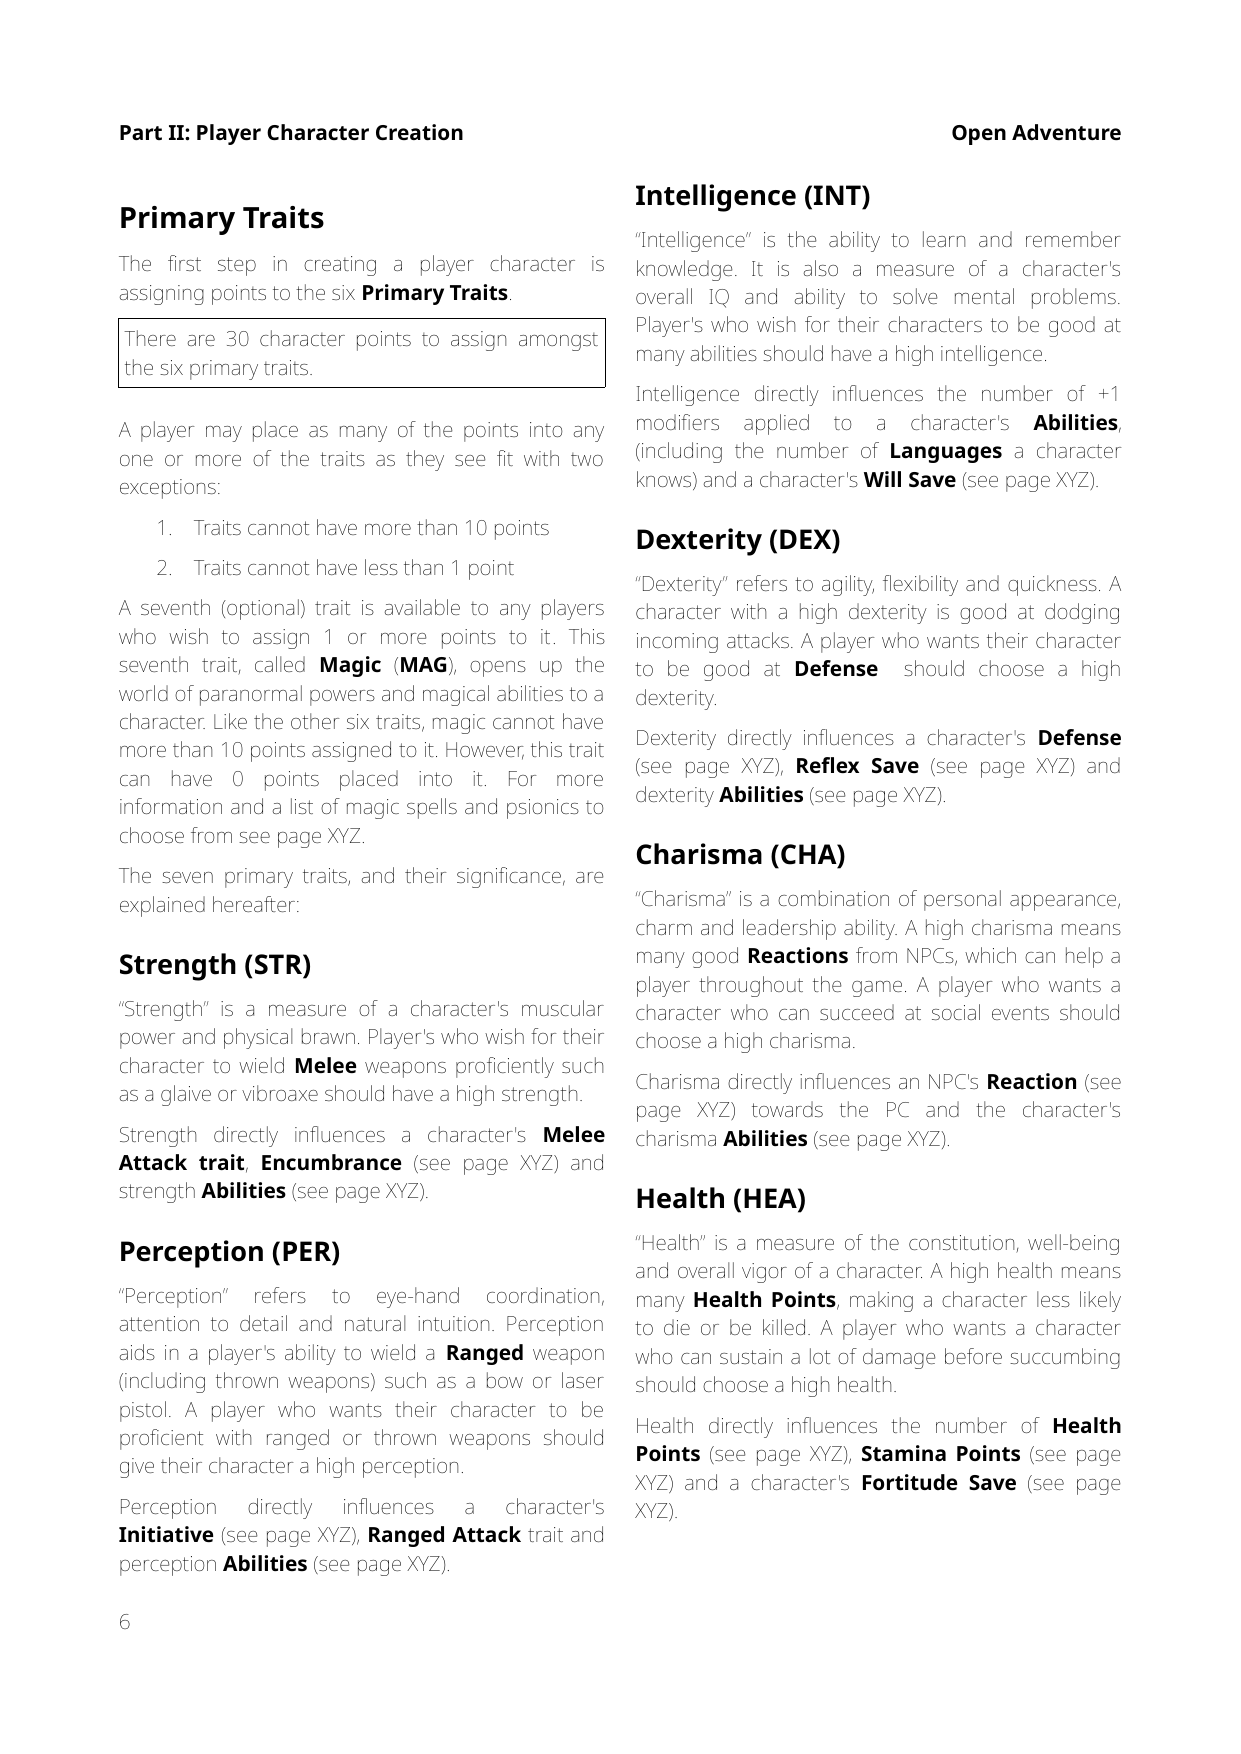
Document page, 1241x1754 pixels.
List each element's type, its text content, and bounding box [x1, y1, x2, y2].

text Strength directly influences a character's Melee Attack trait, Encumbrance (see page XYZ) and strength Abilities (see page XYZ). [118, 1120, 605, 1205]
text A seventh (optional) trait is available to any players who wish to assign 1 or more points to it. This seventh trait, called Magic (MAG), opens up the world of paranormal powers and magical abilities to a character. Like the other six traits, magic cannot have more than 10 points assigned to it. However, this trait can have 0 points placed into it. For more information and a list of magic spells and psionics to choose from see page XYZ. [118, 593, 605, 849]
subtitle Primary Traits [118, 197, 605, 237]
text “Strength” is a measure of a character's muscular power and physical brawn. Player's who wish for their character to wield Melee weapons proficiently such as a glaive or vibroaxe should have a high strength. [118, 994, 605, 1108]
text Charisma directly influences an NPC's Reaction (see page XYZ) towards the PC and the character's charisma Abilities (see page XYZ). [635, 1067, 1122, 1152]
list Traits cannot have more than 10 points [156, 513, 605, 541]
text “Intelligence” is the ability to learn and remember knowledge. It is also a measure of a character's overall IQ and ability to solve mental problems. Player's who wish for their characters to be good at many abilities should have a high intelligence. [635, 225, 1122, 367]
text Health directly influences the number of Health Points (see page XYZ), Stamina Points (see page XYZ) and a character's Fortitude Save (see page XYZ). [635, 1411, 1122, 1524]
text The seven primary traits, and their significance, are explained hereafter: [118, 861, 605, 918]
text “Perception” refers to eye-hand coordination, attention to detail and natural intuition. Perception aids in a player's ability to wield a Ranged weapon (including thrown weapons) such as a bow or laser pistol. A player who wants their character to be proficient with ranged or thrown weapons should give their character a high perception. [118, 1281, 605, 1480]
text Dexterity (DEX) [635, 520, 1122, 557]
list Traits cannot have less than 1 point [156, 553, 605, 581]
text A player may place as many of the points into any one or more of the traits as they see fit with two exceptions: [118, 388, 605, 501]
text Intelligence (INT) [635, 176, 1122, 213]
text “Health” is a measure of the constitution, well-being and overall vigor of a character. A high health means many Health Points, making a character less likely to die or be killed. A player who wants a character who can sustain a lot of damage before succumbing should choose a high health. [635, 1228, 1122, 1399]
text Dexterity directly influences a character's Defense (see page XYZ), Reflex Save (see page XYZ) and dexterity Abilities (see page XYZ). [635, 723, 1122, 808]
text Intelligence directly influences the number of +1 modifiers applied to a character's Abilities, (including the number of Languages a character knows) and a character's Will Save (see page XYZ). [635, 379, 1122, 493]
text Strength (STR) [118, 945, 605, 982]
text The first step in creating a player character is assigning points to the six Primary Traits. [118, 249, 605, 306]
text Charisma (CHA) [635, 836, 1122, 872]
text Perception (PER) [118, 1232, 605, 1269]
table_header There are 30 character points to assign amongst the six primary traits. [119, 319, 605, 387]
text Health (HEA) [635, 1179, 1122, 1216]
text “Charisma” is a combination of personal appearance, charm and leadership ability. A high charisma means many good Reactions from NPCs, which can help a player throughout the game. A player who wants a character who can succeed at social events should choose a high charisma. [635, 884, 1122, 1055]
text Perception directly influences a character's Initiative (see page XYZ), Ranged Attack trait and perception Abilities (see page XYZ). [118, 1492, 605, 1577]
text “Dexterity” refers to agility, flexibility and quickness. A character with a high dexterity is good at dodging incoming attacks. A player who wants their character to be good at Defense should choose a high dexterity. [635, 569, 1122, 711]
